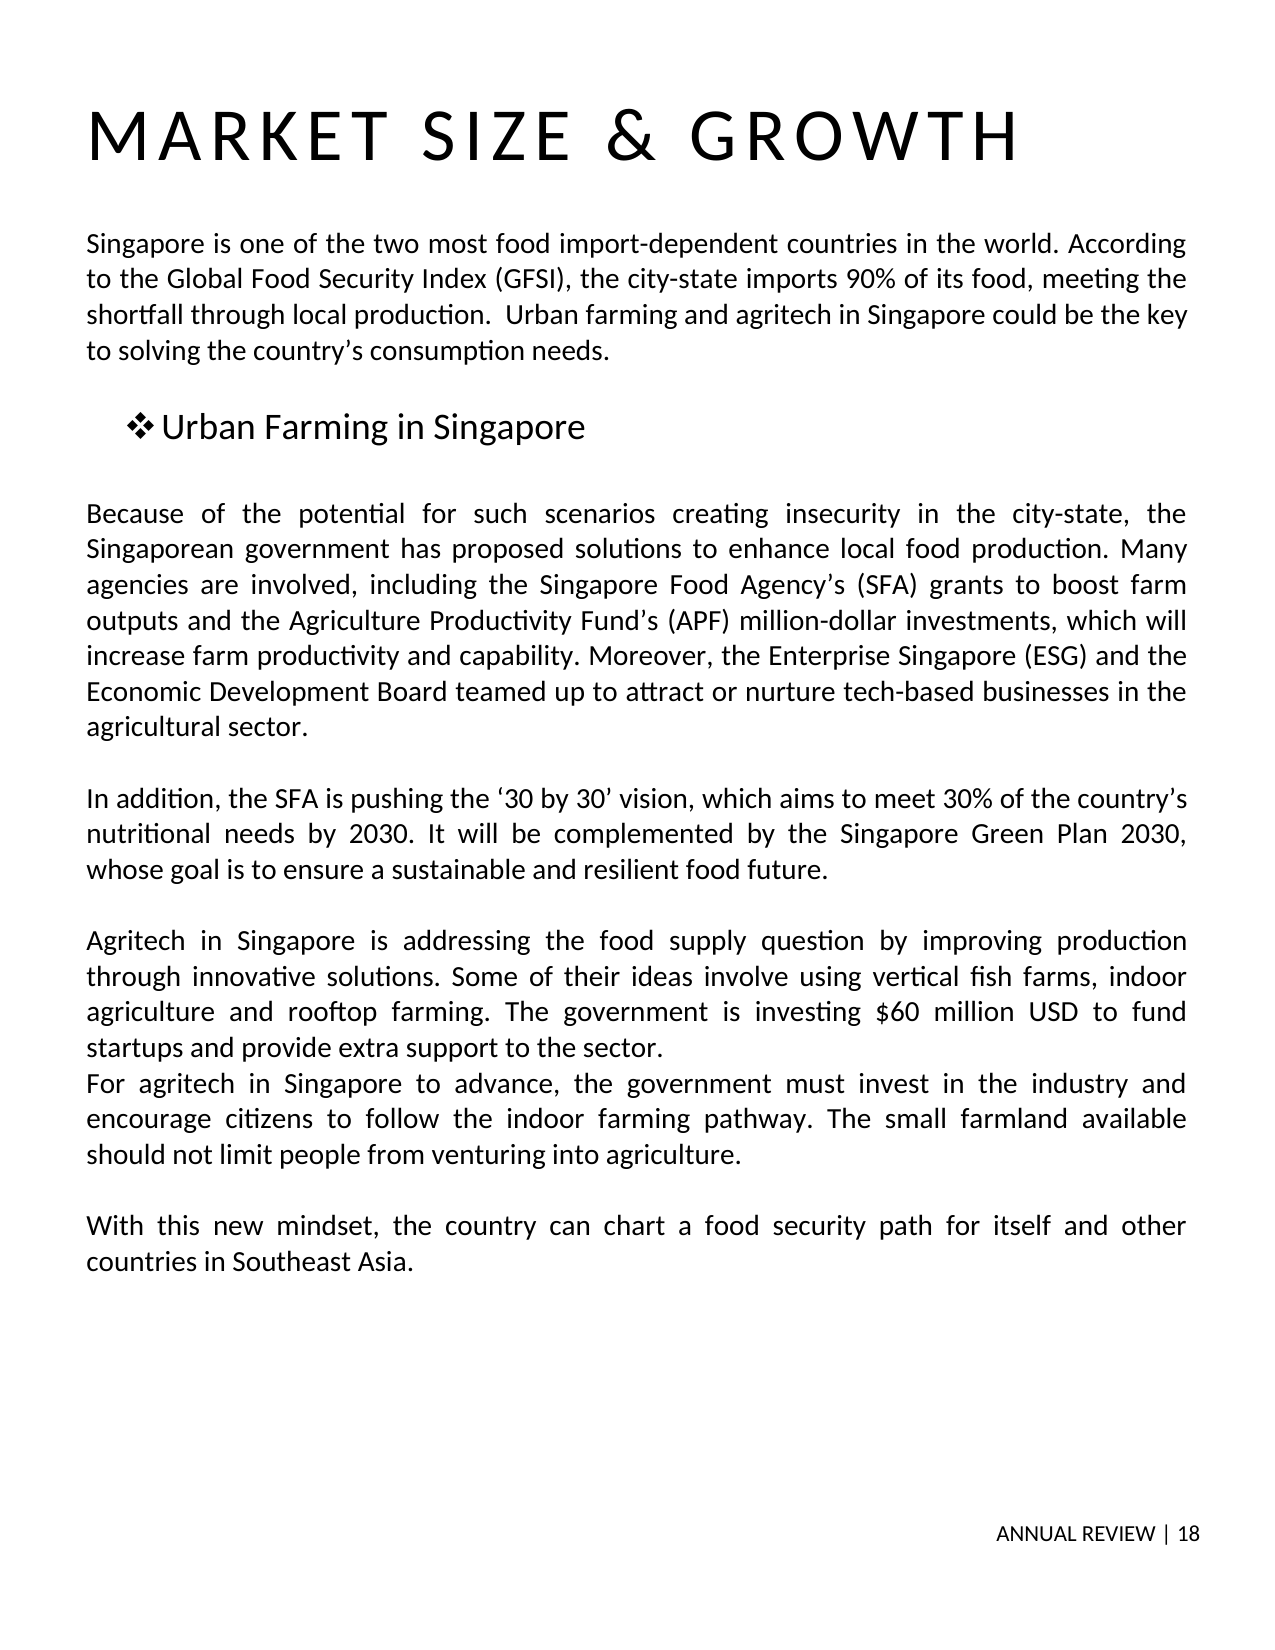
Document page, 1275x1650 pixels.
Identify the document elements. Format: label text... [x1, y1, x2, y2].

table_cell Singapore is one of the two most food import-dependent countries in the world. According to the Global Food Security Index (GFSI), the city-state imports 90% of its food, meeting the shortfall through local production. Urban farming and agritech in Singapore could be the key to solving the country’s consumption needs. Urban Farming in Singapore Because of the potential for such scenarios creating insecurity in the city-state, the Singaporean government has proposed solutions to enhance local food production. Many agencies are involved, including the Singapore Food Agency’s (SFA) grants to boost farm outputs and the Agriculture Productivity Fund’s (APF) million-dollar investments, which will increase farm productivity and capability. Moreover, the Enterprise Singapore (ESG) and the Economic Development Board teamed up to attract or nurture tech-based businesses in the agricultural sector. In addition, the SFA is pushing the ‘30 by 30’ vision, which aims to meet 30% of the country’s nutritional needs by 2030. It will be complemented by the Singapore Green Plan 2030, whose goal is to ensure a sustainable and resilient food future. Agritech in Singapore is addressing the food supply question by improving production through innovative solutions. Some of their ideas involve using vertical fish farms, indoor agriculture and rooftop farming. The government is investing $60 million USD to fund startups and provide extra support to the sector. For agritech in Singapore to advance, the government must invest in the industry and encourage citizens to follow the indoor farming pathway. The small farmland available should not limit people from venturing into agriculture. With this new mindset, the country can chart a food security path for itself and other countries in Southeast Asia. [75, 225, 1200, 1350]
table_cell market size & growth [75, 75, 1200, 225]
